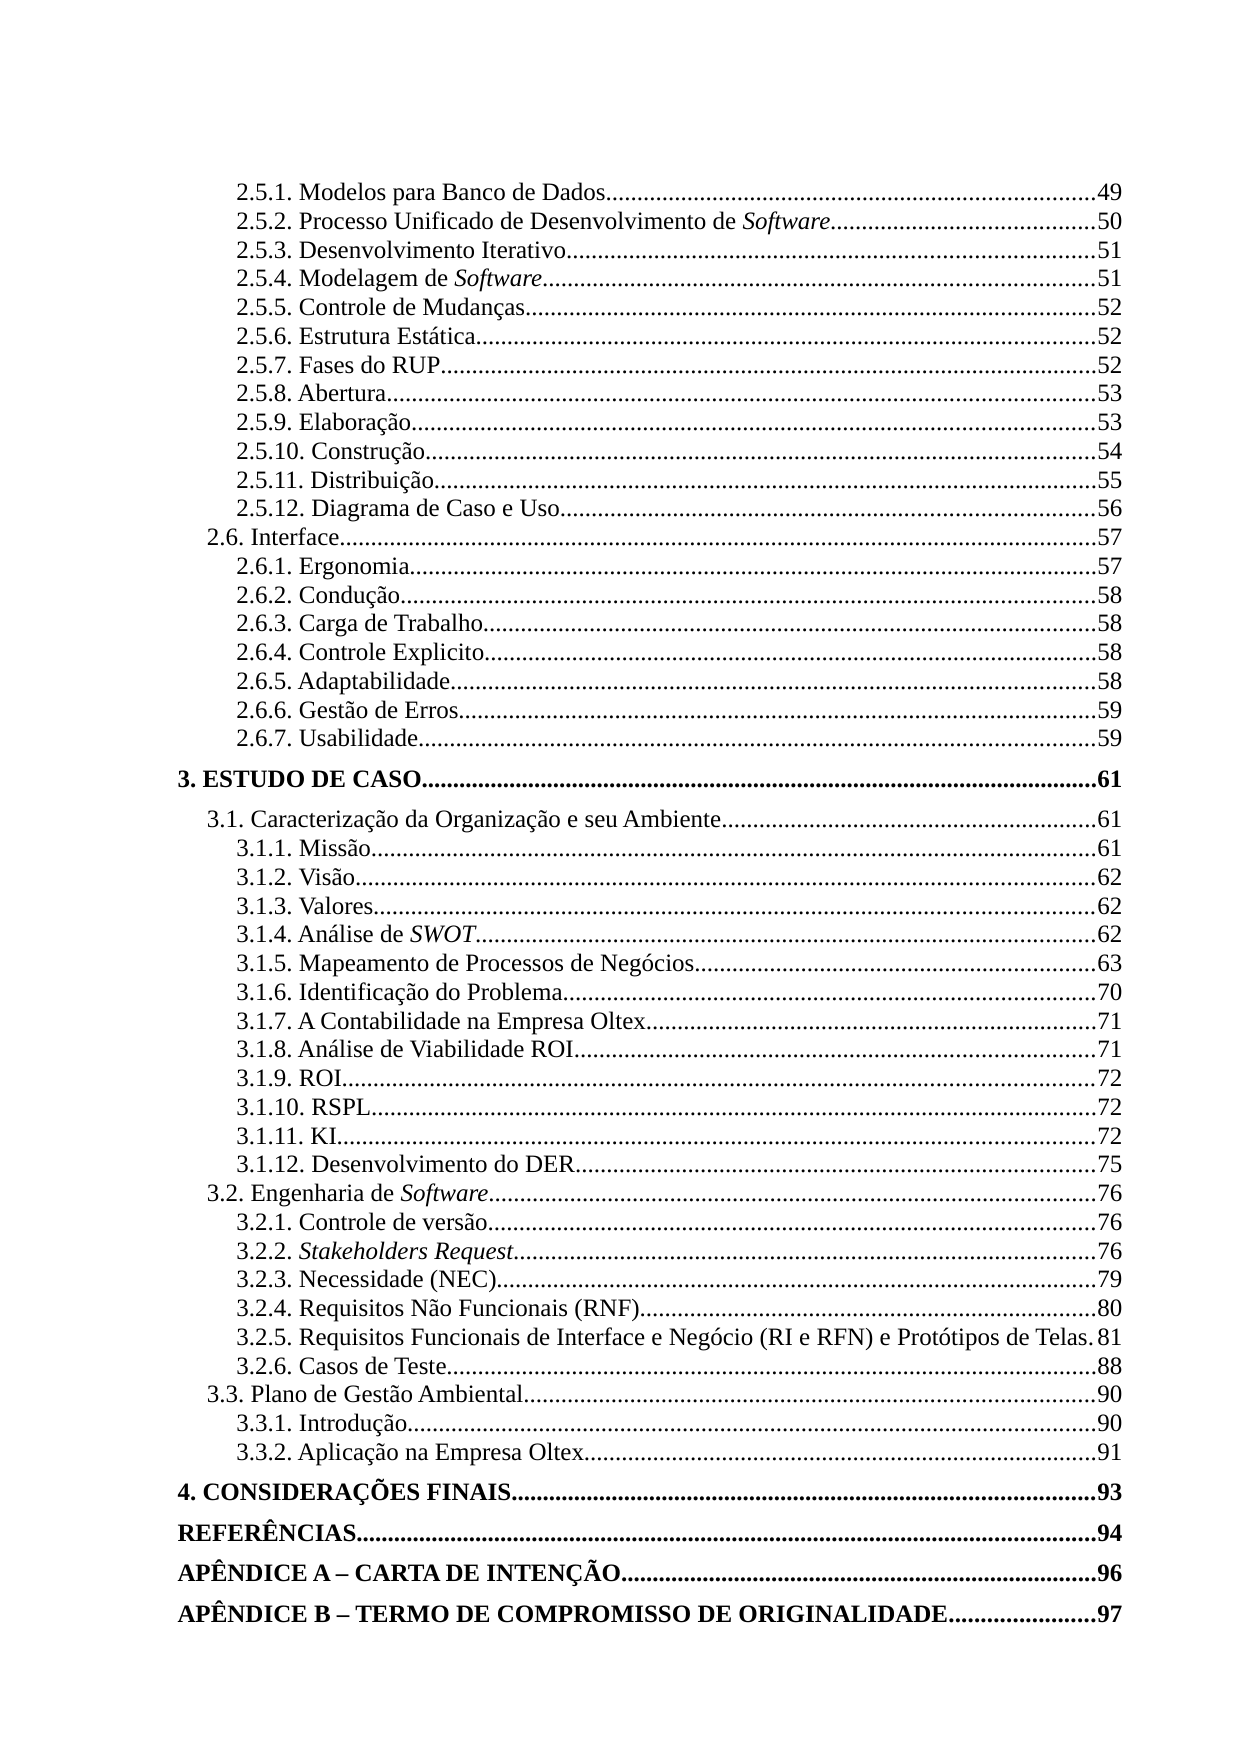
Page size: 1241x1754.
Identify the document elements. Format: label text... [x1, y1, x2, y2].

text Referências 94 [177, 1518, 1122, 1547]
text 3.2.5. Requisitos Funcionais de Interface e Negócio (RI e RFN) e Protótipos de Telas 81 [236, 1322, 1122, 1351]
text 4. Considerações finais 93 [177, 1477, 1122, 1506]
text 3.1.10. RSPL 72 [236, 1092, 1122, 1121]
text 3.1.9. ROI 72 [236, 1063, 1122, 1092]
text 2.6.6. Gestão de Erros 59 [236, 695, 1122, 723]
text 2.5.9. Elaboração 53 [236, 407, 1122, 436]
text 2.5.4. Modelagem de Software 51 [236, 263, 1122, 292]
text 3.1.1. Missão 61 [236, 833, 1122, 862]
text 3.1.3. Valores 62 [236, 891, 1122, 919]
text 3.3. Plano de Gestão Ambiental 90 [207, 1379, 1122, 1408]
text 2.5.11. Distribuição 55 [236, 465, 1122, 493]
text 3.2.4. Requisitos Não Funcionais (RNF) 80 [236, 1293, 1122, 1322]
text 2.5.1. Modelos para Banco de Dados 49 [236, 177, 1122, 206]
text 2.6.5. Adaptabilidade 58 [236, 666, 1122, 695]
text 3.1.7. A Contabilidade na Empresa Oltex 71 [236, 1006, 1122, 1034]
text APÊNDICE B – TERMO DE COMPROMISSO DE ORIGINALIDADE 97 [177, 1599, 1122, 1628]
text 2.5.3. Desenvolvimento Iterativo 51 [236, 235, 1122, 263]
text 2.5.12. Diagrama de Caso e Uso 56 [236, 493, 1122, 522]
text 3.1.2. Visão 62 [236, 862, 1122, 891]
text 3.2. Engenharia de Software 76 [207, 1178, 1122, 1207]
text 3.2.3. Necessidade (NEC) 79 [236, 1264, 1122, 1293]
text 2.6.3. Carga de Trabalho 58 [236, 608, 1122, 637]
text 2.5.5. Controle de Mudanças 52 [236, 292, 1122, 321]
text 3.1.6. Identificação do Problema 70 [236, 977, 1122, 1006]
text 2.5.10. Construção 54 [236, 436, 1122, 465]
text 3. ESTUDO DE CASO 61 [177, 764, 1122, 793]
text 2.5.2. Processo Unificado de Desenvolvimento de Software 50 [236, 206, 1122, 235]
text 2.6.7. Usabilidade 59 [236, 723, 1122, 752]
text 3.1.4. Análise de SWOT 62 [236, 919, 1122, 948]
text 2.5.7. Fases do RUP 52 [236, 350, 1122, 378]
text 3.2.2. Stakeholders Request 76 [236, 1236, 1122, 1264]
text 2.6.1. Ergonomia 57 [236, 551, 1122, 580]
text 2.6.4. Controle Explicito 58 [236, 637, 1122, 666]
text 2.5.6. Estrutura Estática 52 [236, 321, 1122, 350]
text 3.1.11. KI 72 [236, 1121, 1122, 1149]
text 3.1.5. Mapeamento de Processos de Negócios 63 [236, 948, 1122, 977]
text 2.5.8. Abertura 53 [236, 378, 1122, 407]
text 3.2.1. Controle de versão 76 [236, 1207, 1122, 1236]
text 2.6.2. Condução 58 [236, 580, 1122, 608]
text 2.6. Interface 57 [207, 522, 1122, 551]
text APÊNDICE A – CARTA DE INTENÇÃO 96 [177, 1558, 1122, 1587]
text 3.3.1. Introdução 90 [236, 1408, 1122, 1437]
text 3.3.2. Aplicação na Empresa Oltex 91 [236, 1437, 1122, 1466]
text 3.1.8. Análise de Viabilidade ROI 71 [236, 1034, 1122, 1063]
text 3.1.12. Desenvolvimento do DER 75 [236, 1149, 1122, 1178]
text 3.2.6. Casos de Teste 88 [236, 1351, 1122, 1379]
text 3.1. Caracterização da Organização e seu Ambiente 61 [207, 804, 1122, 833]
